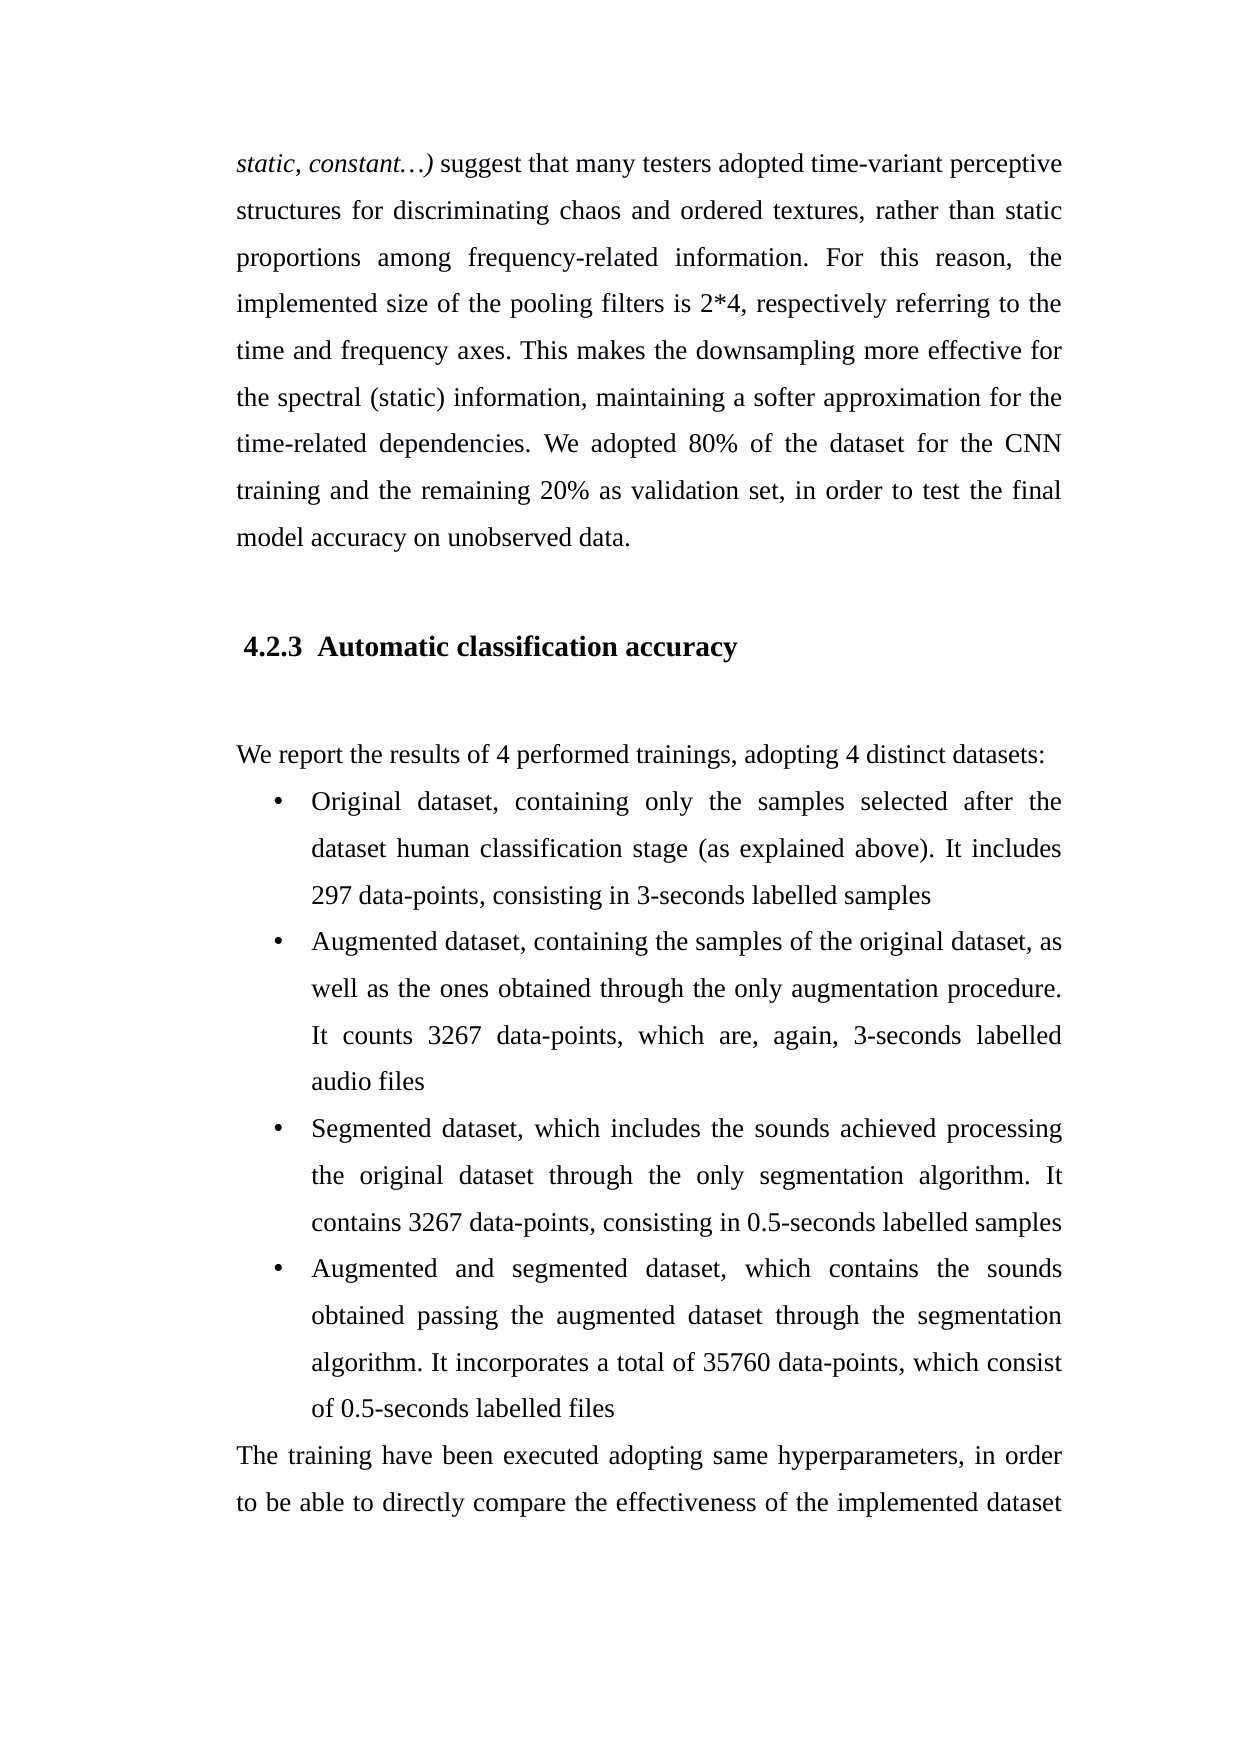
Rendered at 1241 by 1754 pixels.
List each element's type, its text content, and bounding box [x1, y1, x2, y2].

list Segmented dataset, which includes the sounds achieved processing the original dataset through the only segmentation algorithm. It contains 3267 data-points, consisting in 0.5-seconds labelled samples [274, 1112, 1063, 1237]
list Original dataset, containing only the samples selected after the dataset human classification stage (as explained above). It includes 297 data-points, consisting in 3-seconds labelled samples [274, 785, 1063, 910]
list Augmented and segmented dataset, which contains the sounds obtained passing the augmented dataset through the segmentation algorithm. It incorporates a total of 35760 data-points, which consist of 0.5-seconds labelled files [274, 1252, 1063, 1423]
subtitle Automatic classification accuracy [236, 629, 1063, 663]
text static, constant…) suggest that many testers adopted time-variant perceptive structures for discriminating chaos and ordered textures, rather than static proportions among frequency-related information. For this reason, the implemented size of the pooling filters is 2*4, respectively referring to the time and frequency axes. This makes the downsampling more effective for the spectral (static) information, maintaining a softer approximation for the time-related dependencies. We adopted 80% of the dataset for the CNN training and the remaining 20% as validation set, in order to test the final model accuracy on unobserved data. [236, 148, 1063, 552]
text The training have been executed adopting same hyperparameters, in order to be able to directly compare the effectiveness of the implemented dataset [236, 1439, 1063, 1517]
text We report the results of 4 performed trainings, adopting 4 distinct datasets: [236, 739, 1063, 770]
list Augmented dataset, containing the samples of the original dataset, as well as the ones obtained through the only augmentation procedure. It counts 3267 data-points, which are, again, 3-seconds labelled audio files [274, 925, 1063, 1097]
